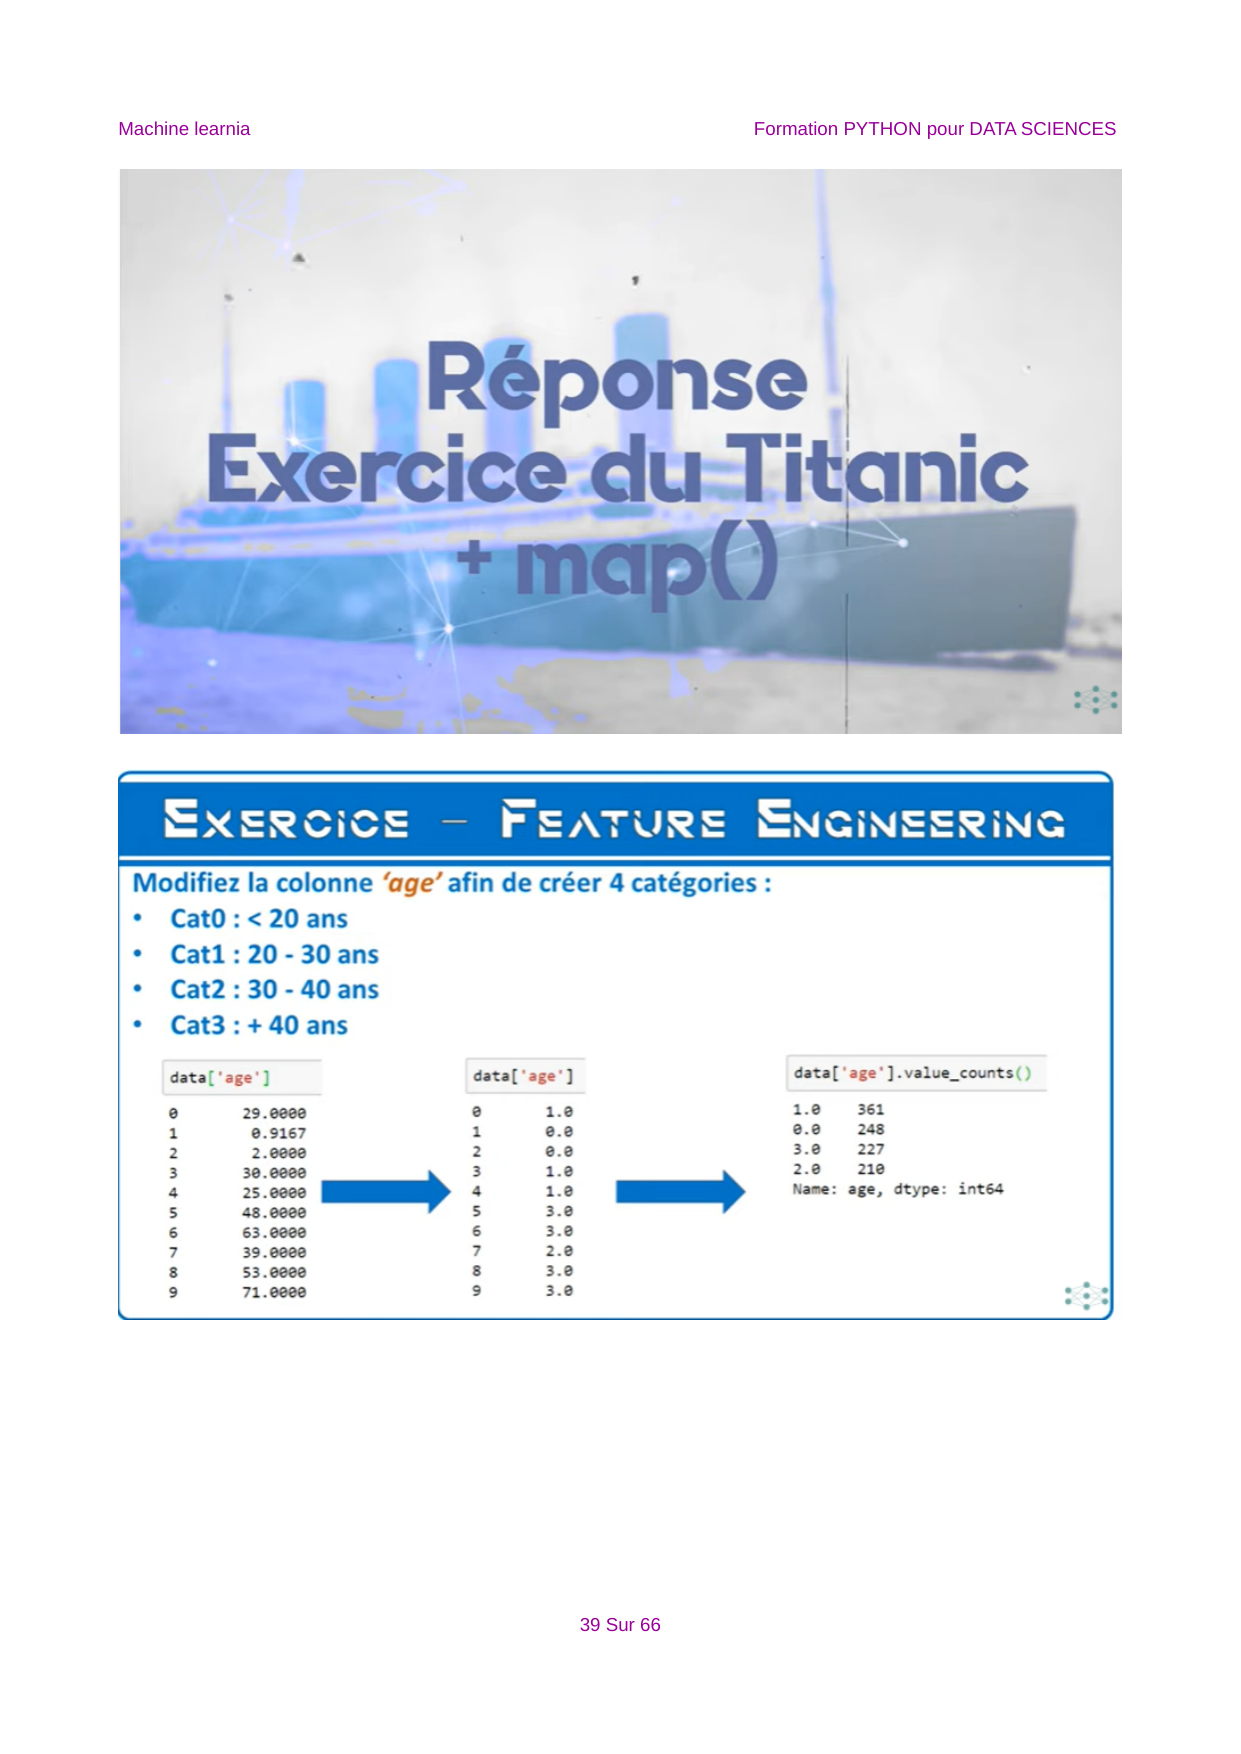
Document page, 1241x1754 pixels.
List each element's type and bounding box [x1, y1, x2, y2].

picture [118, 169, 1122, 734]
picture [118, 769, 1122, 1320]
